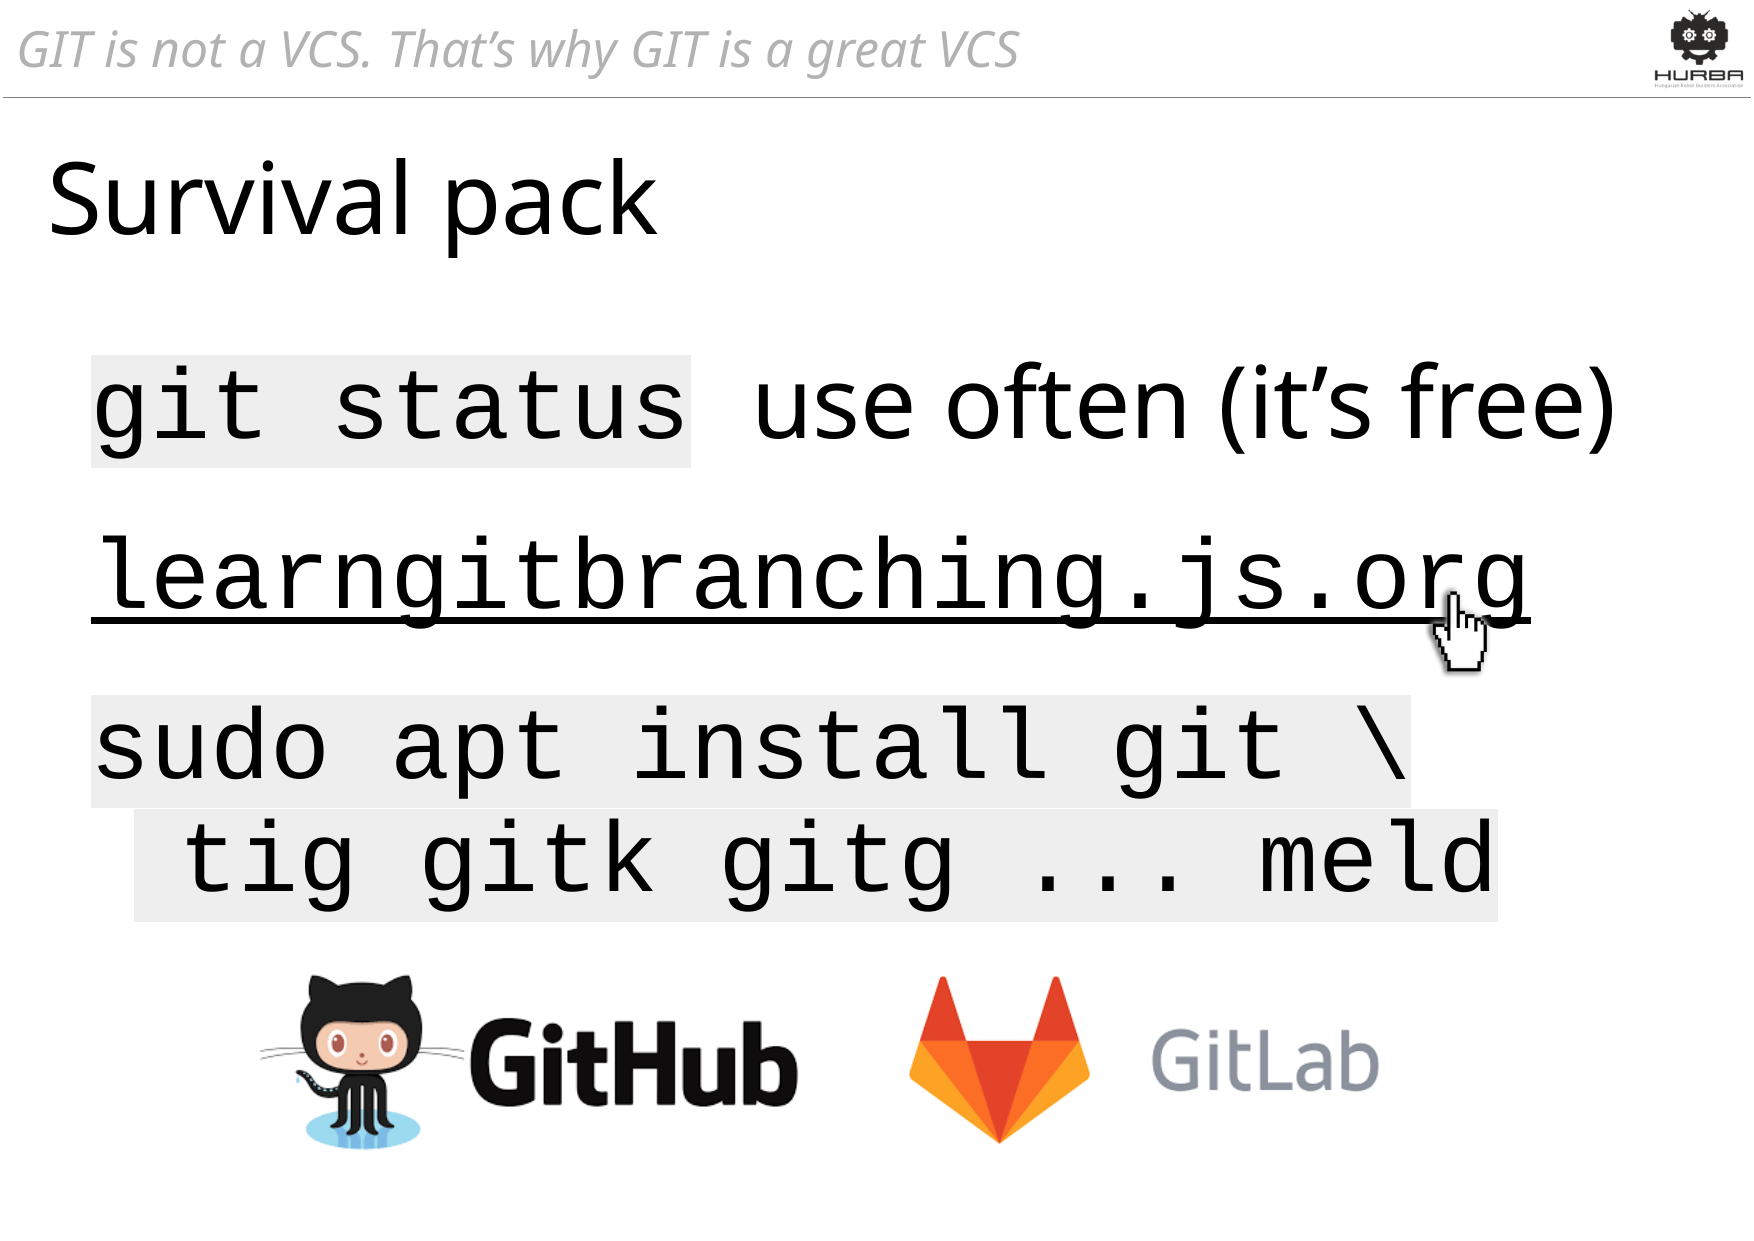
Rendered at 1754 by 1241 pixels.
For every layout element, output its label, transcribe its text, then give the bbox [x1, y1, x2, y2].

picture [1644, 3, 1754, 102]
text sudo apt install git \ [3, 695, 1751, 808]
picture [909, 976, 1379, 1144]
text git status use often (it’s free) [3, 332, 1751, 468]
picture [257, 972, 801, 1153]
text tig gitk gitg ... meld [3, 808, 1751, 922]
text Survival pack [3, 127, 1751, 263]
text learngitbranching.js.org [3, 525, 1751, 638]
picture [1422, 583, 1511, 693]
